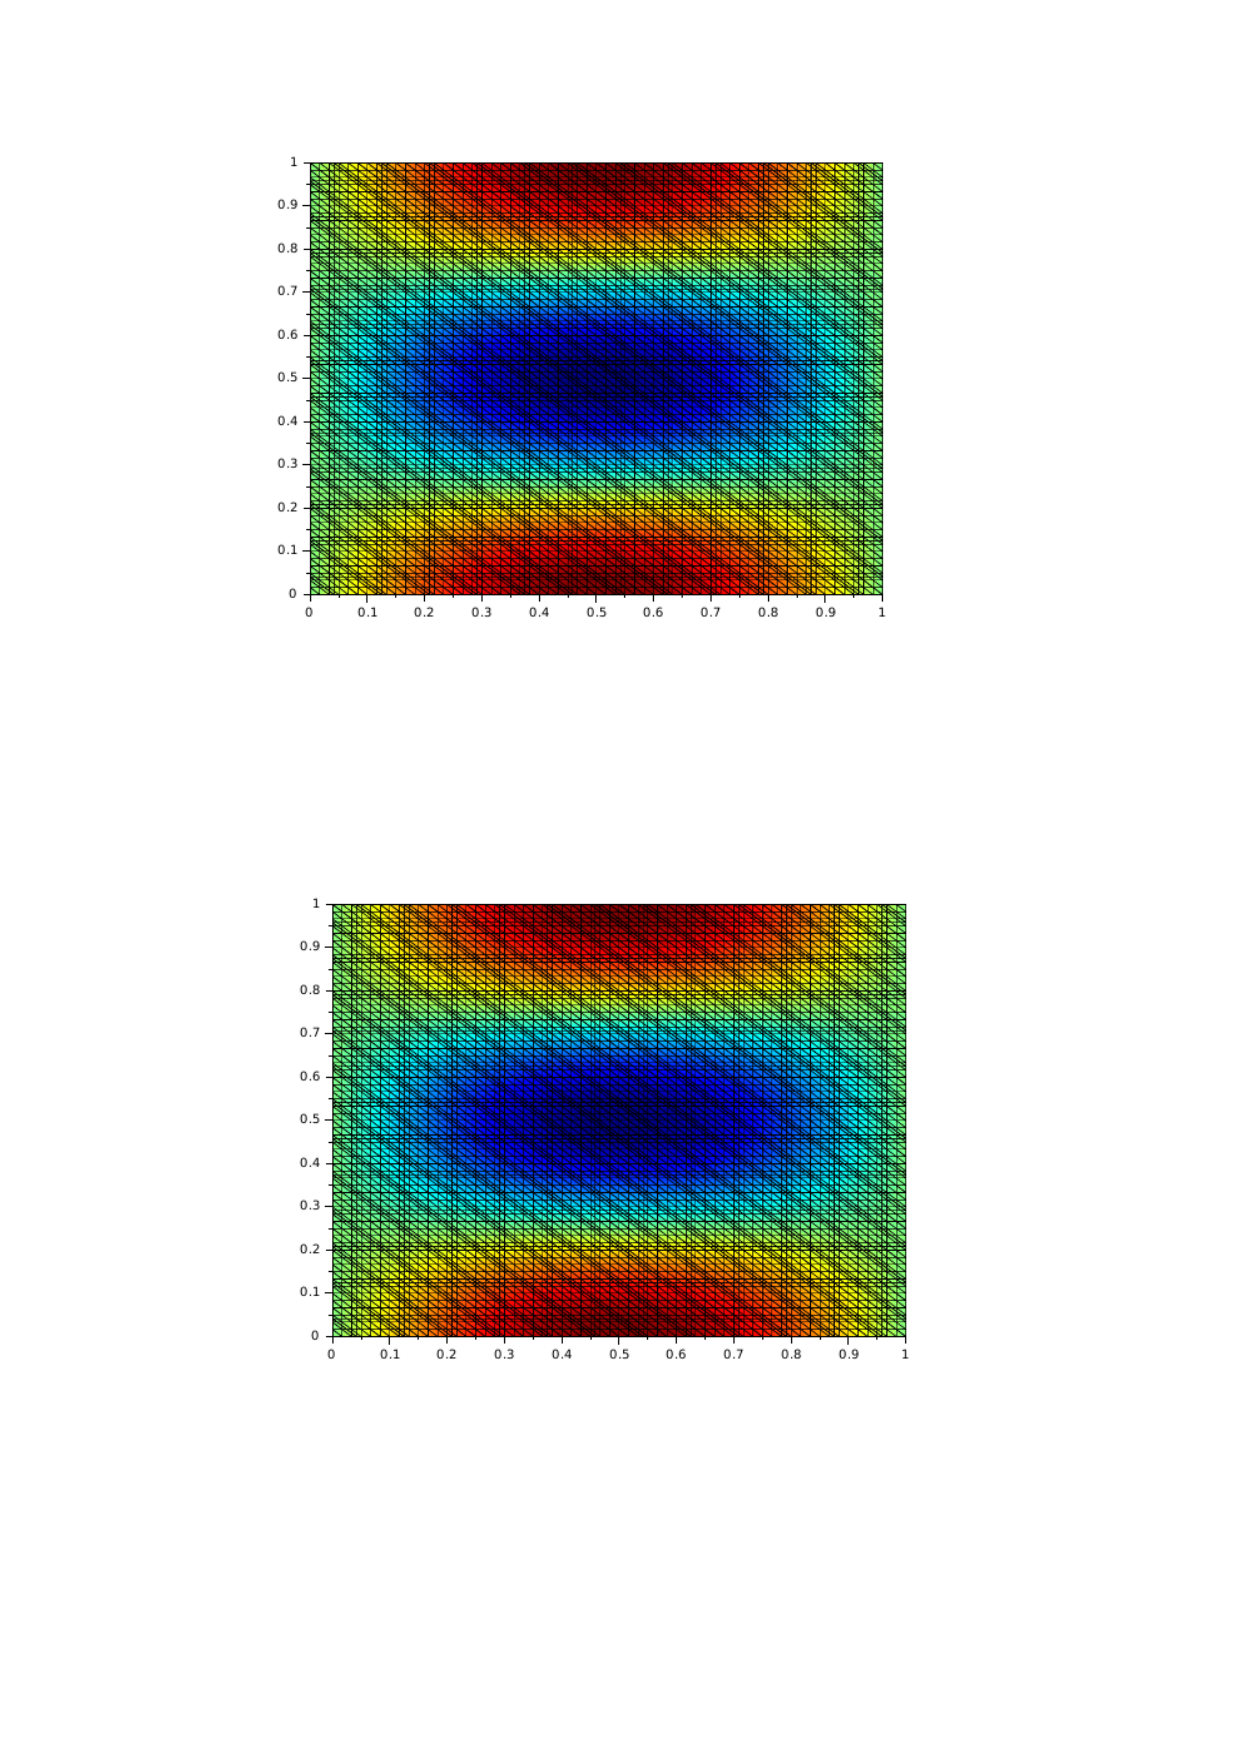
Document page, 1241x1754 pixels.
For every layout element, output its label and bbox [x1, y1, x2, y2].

picture [230, 120, 947, 653]
picture [272, 879, 939, 1390]
